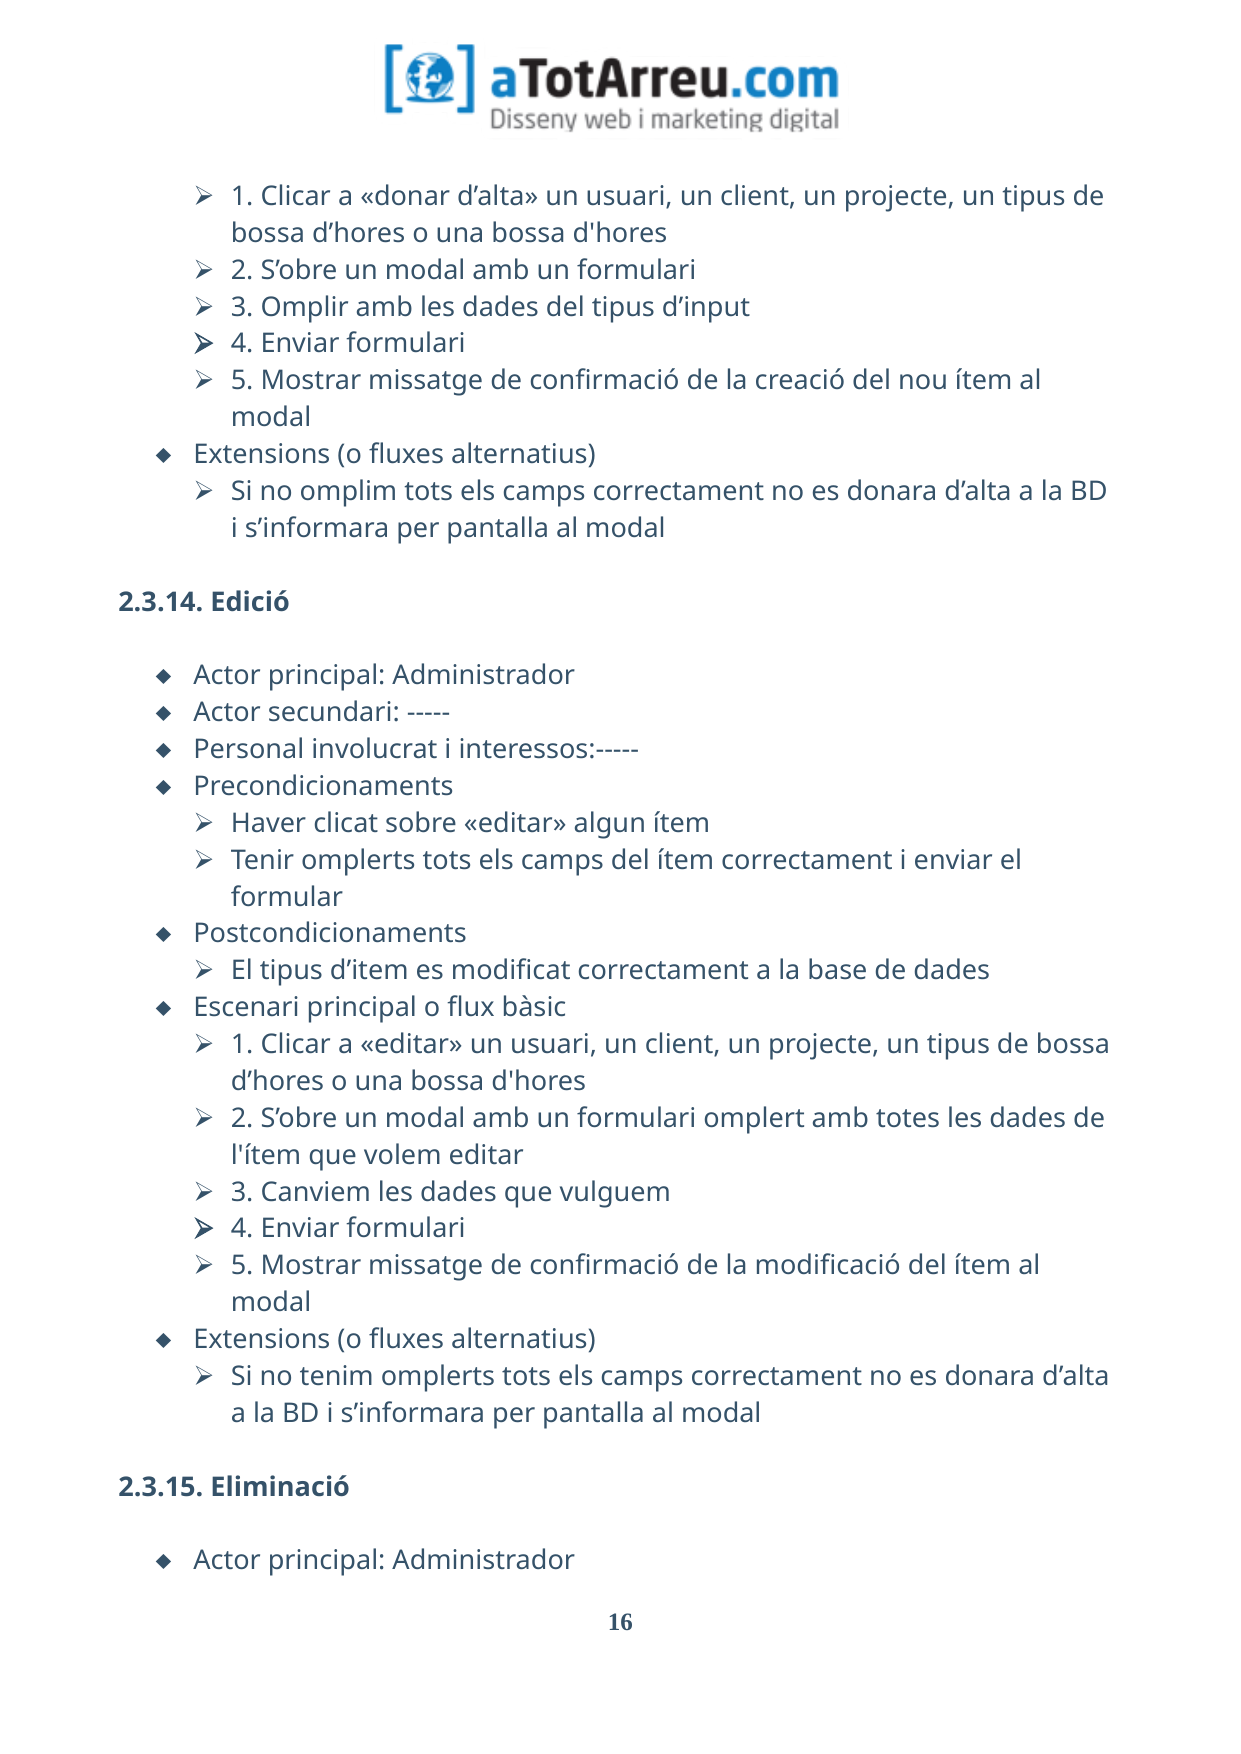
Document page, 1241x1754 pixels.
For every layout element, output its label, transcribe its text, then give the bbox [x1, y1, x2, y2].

text 2.3.14. Edició [118, 582, 1122, 619]
list 1. Clicar a «donar d’alta» un usuari, un client, un projecte, un tipus de bossa d’hores o una bossa d'hores [193, 176, 1122, 250]
list Precondicionaments [156, 766, 1122, 803]
list Actor secundari: ----- [156, 693, 1122, 729]
list 1. Clicar a «editar» un usuari, un client, un projecte, un tipus de bossa d’hores o una bossa d'hores [193, 1024, 1122, 1098]
list 4. Enviar formulari [193, 324, 1122, 361]
list 5. Mostrar missatge de confirmació de la modificació del ítem al modal [193, 1246, 1122, 1319]
list 3. Omplir amb les dades del tipus d’input [193, 287, 1122, 324]
list Haver clicat sobre «editar» algun ítem [193, 803, 1122, 840]
list 2. S’obre un modal amb un formulari [193, 250, 1122, 287]
list 2. S’obre un modal amb un formulari omplert amb totes les dades de l'ítem que volem editar [193, 1098, 1122, 1172]
list 3. Canviem les dades que vulguem [193, 1172, 1122, 1209]
list Tenir omplerts tots els camps del ítem correctament i enviar el formular [193, 840, 1122, 914]
list Personal involucrat i interessos:----- [156, 729, 1122, 766]
list Actor principal: Administrador [156, 1541, 1122, 1578]
text 2.3.15. Eliminació [118, 1467, 1122, 1504]
list El tipus d’item es modificat correctament a la base de dades [193, 951, 1122, 988]
list Extensions (o fluxes alternatius) [156, 434, 1122, 471]
picture [356, 37, 873, 141]
list Postcondicionaments [156, 914, 1122, 951]
list 5. Mostrar missatge de confirmació de la creació del nou ítem al modal [193, 361, 1122, 434]
list Actor principal: Administrador [156, 656, 1122, 693]
list Si no omplim tots els camps correctament no es donara d’alta a la BD i s’informara per pantalla al modal [193, 471, 1122, 545]
list Extensions (o fluxes alternatius) [156, 1319, 1122, 1356]
list Escenari principal o flux bàsic [156, 988, 1122, 1024]
list 4. Enviar formulari [193, 1209, 1122, 1246]
list Si no tenim omplerts tots els camps correctament no es donara d’alta a la BD i s’informara per pantalla al modal [193, 1356, 1122, 1430]
